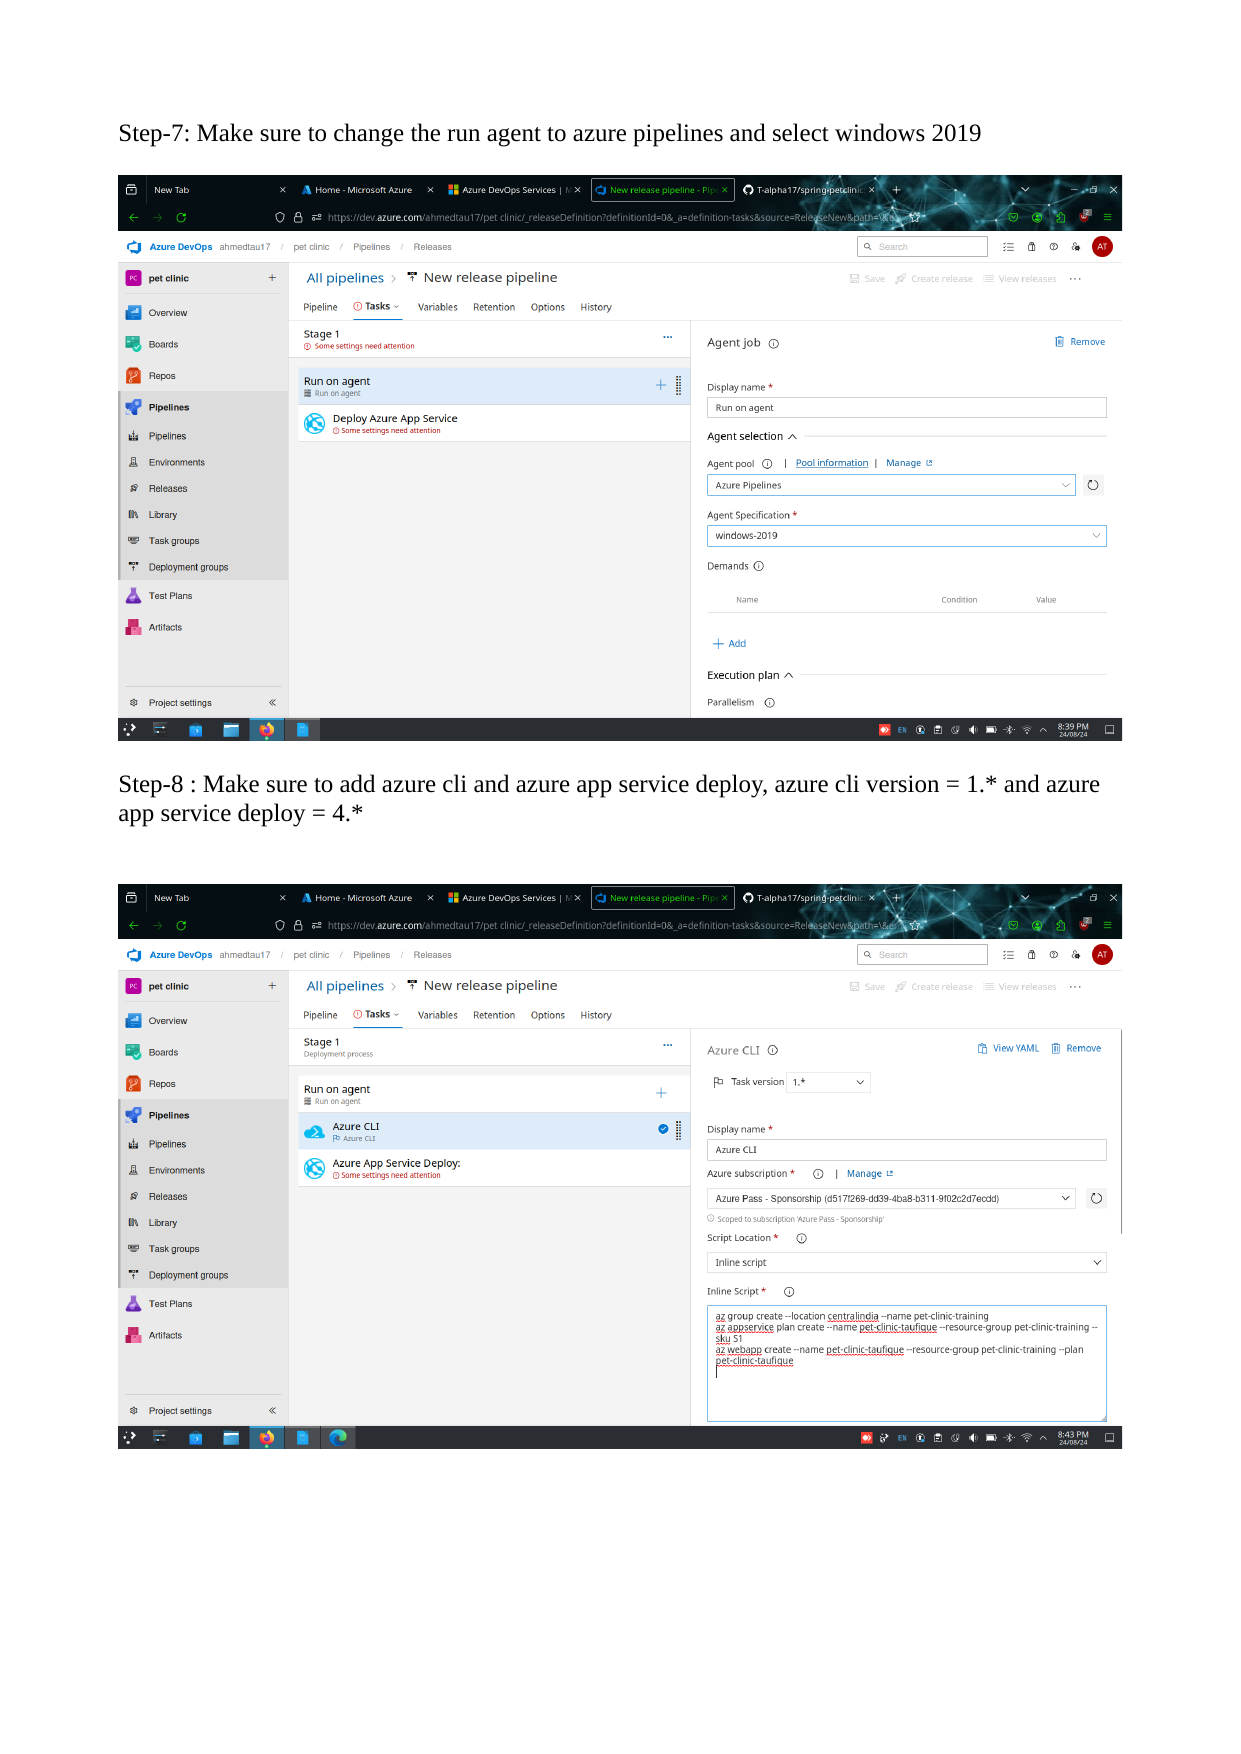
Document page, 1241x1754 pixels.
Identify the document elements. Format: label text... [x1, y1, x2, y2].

picture [118, 175, 1123, 741]
picture [118, 884, 1123, 1449]
text Step-8 : Make sure to add azure cli and azure app service deploy, azure cli version = 1.* and azure app service deploy = 4.* [118, 769, 1122, 827]
text Step-7: Make sure to change the run agent to azure pipelines and select windows 2019 [118, 118, 1122, 147]
